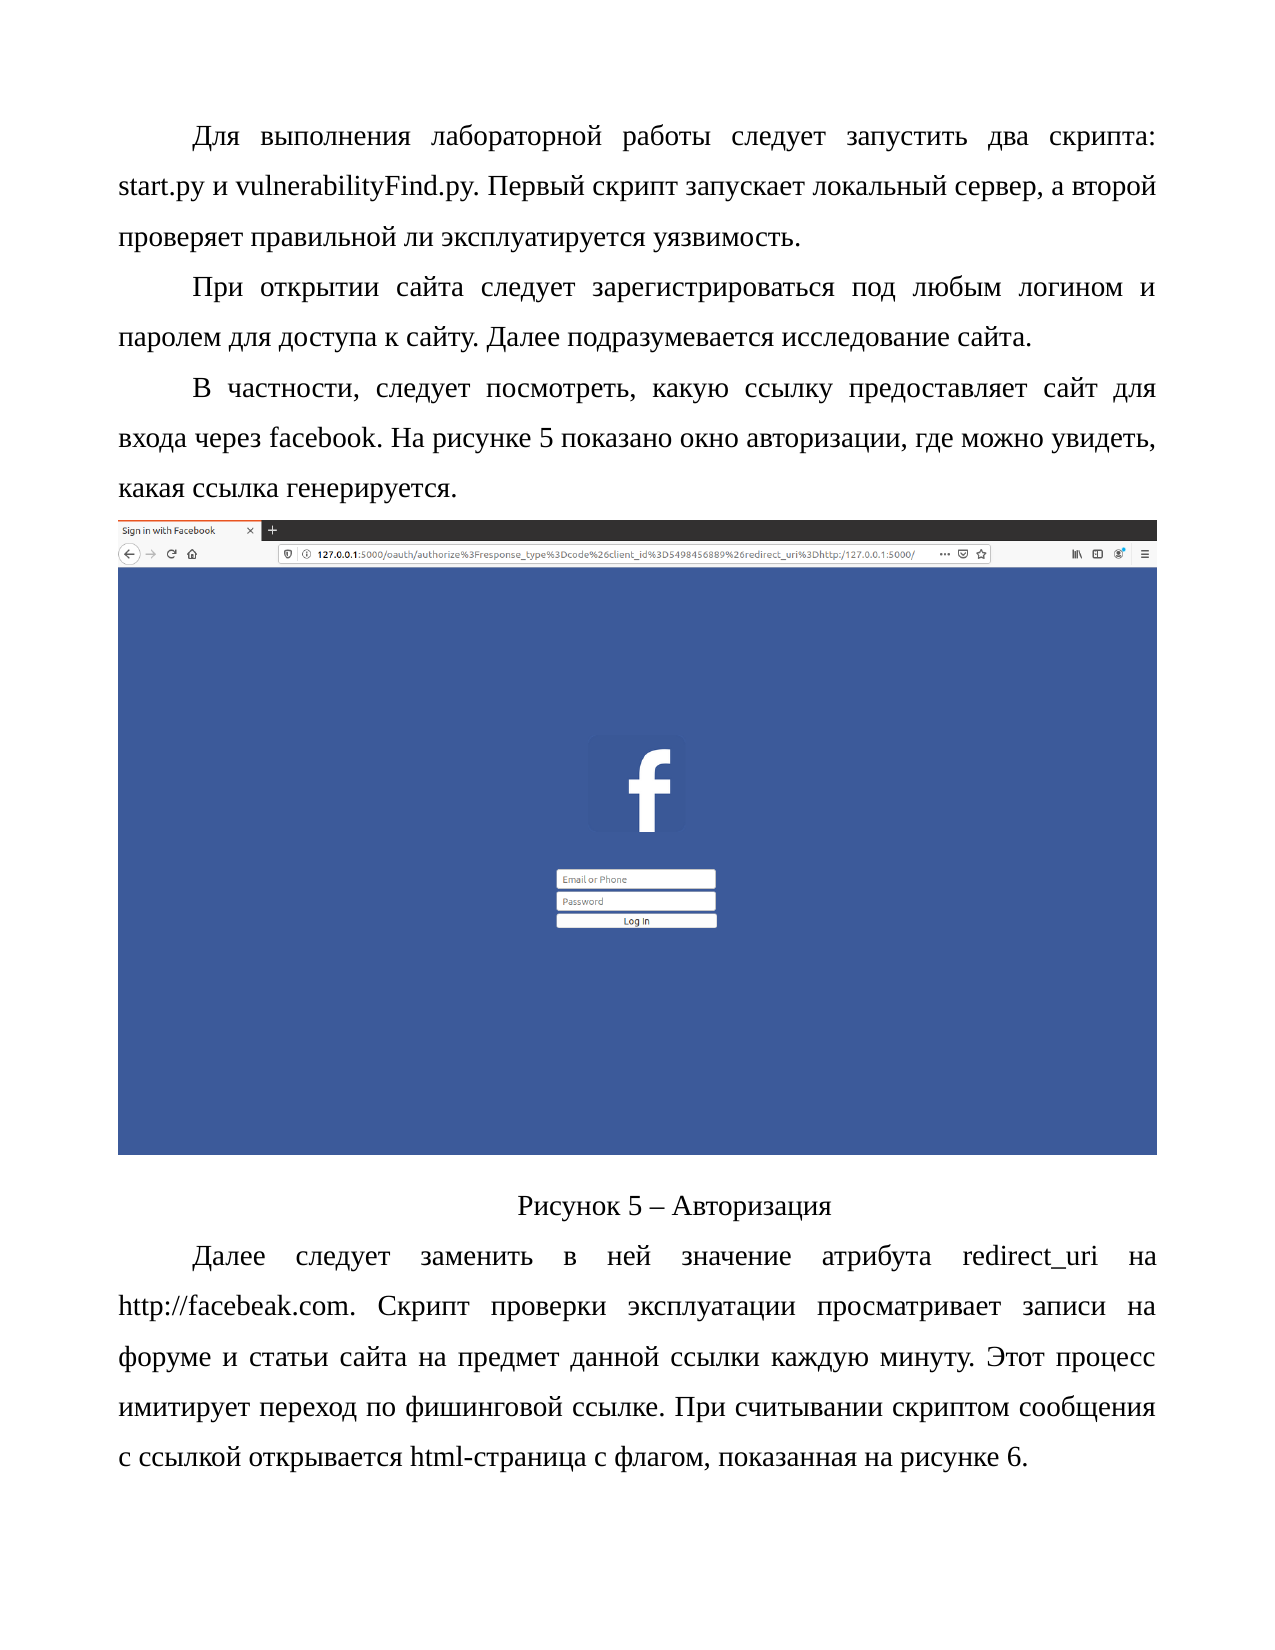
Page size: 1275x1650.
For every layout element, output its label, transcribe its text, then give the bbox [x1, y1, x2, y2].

picture [118, 520, 1157, 1155]
text Далее следует заменить в ней значение атрибута redirect_uri на http://facebeak.com. Скрипт проверки эксплуатации просматривает записи на форуме и статьи сайта на предмет данной ссылки каждую минуту. Этот процесс имитирует переход по фишинговой ссылке. При считывании скриптом сообщения с ссылкой открывается html-страница с флагом, показанная на рисунке 6. [118, 1238, 1157, 1473]
text Для выполнения лабораторной работы следует запустить два скрипта: start.py и vulnerabilityFind.py. Первый скрипт запускает локальный сервер, а второй проверяет правильной ли эксплуатируется уязвимость. [118, 118, 1157, 252]
text При открытии сайта следует зарегистрироваться под любым логином и паролем для доступа к сайту. Далее подразумевается исследование сайта. [118, 269, 1157, 353]
text Рисунок 5 ‒ Авторизация [118, 1155, 1157, 1221]
text В частности, следует посмотреть, какую ссылку предоставляет сайт для входа через facebook. На рисунке 5 показано окно авторизации, где можно увидеть, какая ссылка генерируется. [118, 370, 1157, 504]
